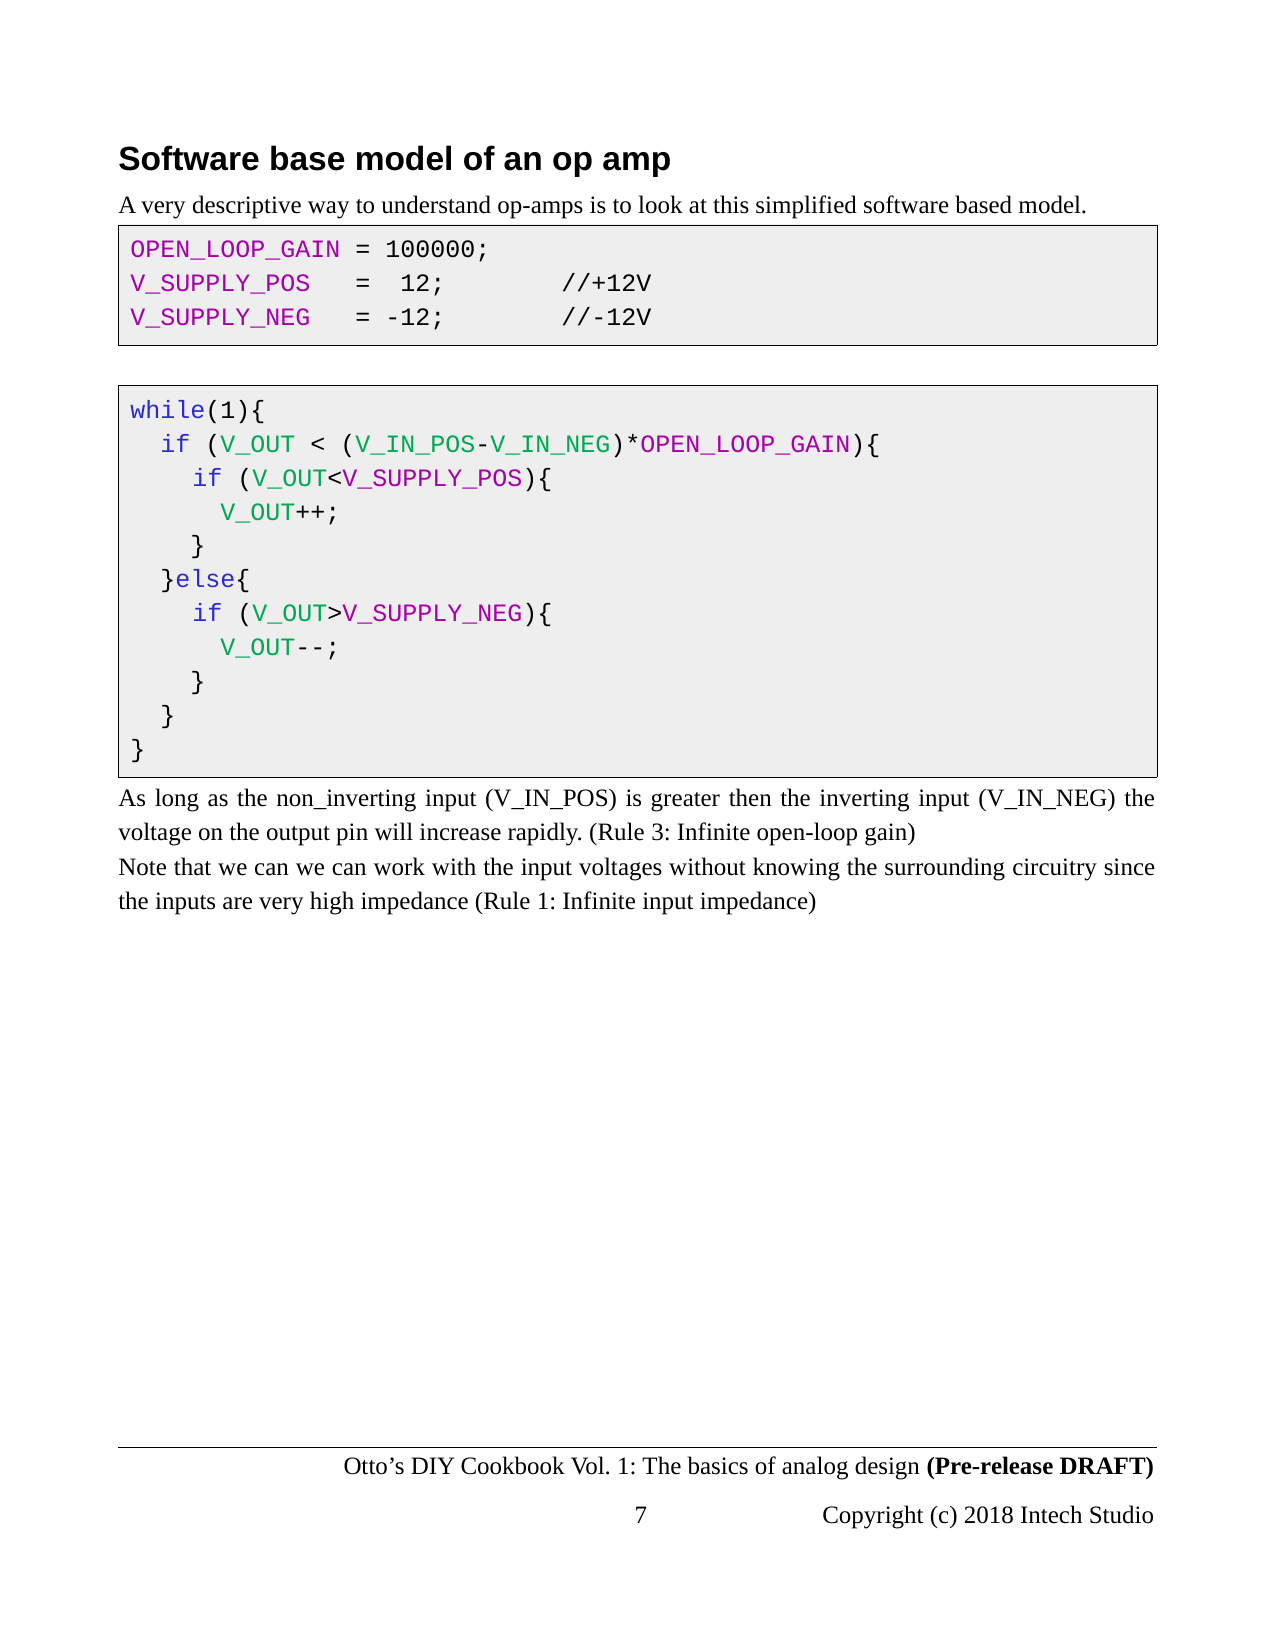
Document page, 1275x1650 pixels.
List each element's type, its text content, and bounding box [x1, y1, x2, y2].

text OPEN_LOOP_GAIN = 100000; [119, 226, 1157, 258]
text } [119, 657, 1157, 691]
text } [119, 521, 1157, 555]
text As long as the non_inverting input (V_IN_POS) is greater then the inverting input (V_IN_NEG) the voltage on the output pin will increase rapidly. (Rule 3: Infinite open-loop gain) [118, 783, 1157, 846]
text Note that we can we can work with the input voltages without knowing the surrounding circuitry since the inputs are very high impedance (Rule 1: Infinite input impedance) [118, 852, 1157, 915]
subtitle Software base model of an op amp [118, 139, 1157, 178]
text while(1){ [119, 386, 1157, 419]
text if (V_OUT>V_SUPPLY_NEG){ [119, 589, 1157, 623]
text V_OUT++; [119, 487, 1157, 521]
text V_SUPPLY_POS = 12; //+12V [119, 258, 1157, 292]
text V_SUPPLY_NEG = -12; //-12V [119, 292, 1157, 345]
text } [119, 725, 1157, 777]
text if (V_OUT<V_SUPPLY_POS){ [119, 453, 1157, 487]
text } [119, 691, 1157, 725]
text if (V_OUT < (V_IN_POS-V_IN_NEG)*OPEN_LOOP_GAIN){ [119, 419, 1157, 453]
text V_OUT--; [119, 623, 1157, 657]
text A very descriptive way to understand op-amps is to look at this simplified software based model. [118, 190, 1157, 219]
text }else{ [119, 555, 1157, 589]
